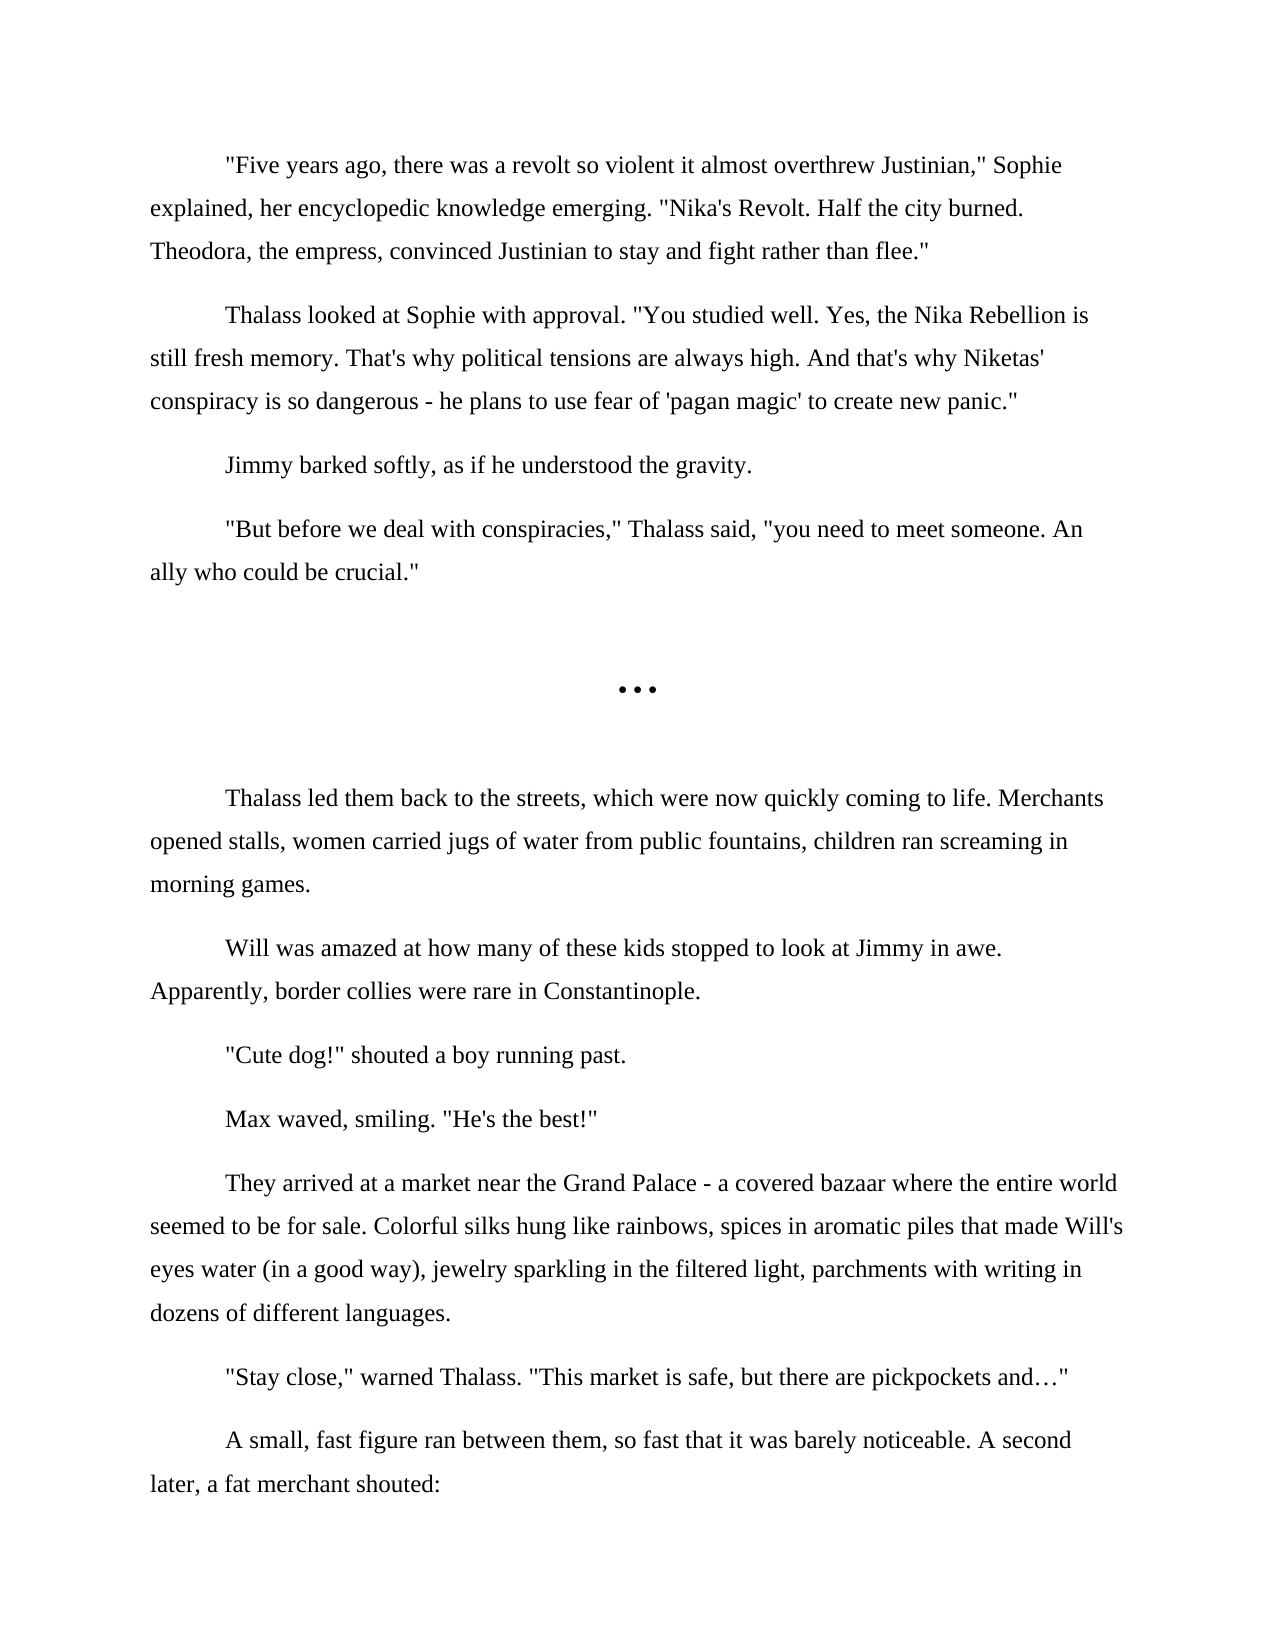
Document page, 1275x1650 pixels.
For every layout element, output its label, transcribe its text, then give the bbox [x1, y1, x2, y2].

text "Stay close," warned Thalass. "This market is safe, but there are pickpockets and…" [150, 1362, 1125, 1390]
text "But before we deal with conspiracies," Thalass said, "you need to meet someone. An ally who could be crucial." [150, 514, 1125, 586]
text "Five years ago, there was a revolt so violent it almost overthrew Justinian," Sophie explained, her encyclopedic knowledge emerging. "Nika's Revolt. Half the city burned. Theodora, the empress, convinced Justinian to stay and fight rather than flee." [150, 150, 1125, 265]
text Thalass looked at Sophie with approval. "You studied well. Yes, the Nika Rebellion is still fresh memory. That's why political tensions are always high. And that's why Niketas' conspiracy is so dangerous - he plans to use fear of 'pagan magic' to create new panic." [150, 300, 1125, 415]
text Thalass led them back to the streets, which were now quickly coming to life. Merchants opened stalls, women carried jugs of water from public fountains, children ran screaming in morning games. [150, 783, 1125, 898]
text Jimmy barked softly, as if he understood the gravity. [150, 450, 1125, 479]
text "Cute dog!" shouted a boy running past. [150, 1040, 1125, 1069]
text They arrived at a market near the Grand Palace - a covered bazaar where the entire world seemed to be for sale. Colorful silks hung like rainbows, spices in aromatic piles that made Will's eyes water (in a good way), jewelry sparkling in the filtered light, parchments with writing in dozens of different languages. [150, 1168, 1125, 1326]
text Max waved, smiling. "He's the best!" [150, 1104, 1125, 1133]
text • • • [150, 675, 1125, 704]
text Will was amazed at how many of these kids stopped to look at Jimmy in awe. Apparently, border collies were rare in Constantinople. [150, 933, 1125, 1005]
text A small, fast figure ran between them, so fast that it was barely noticeable. A second later, a fat merchant shouted: [150, 1426, 1125, 1497]
